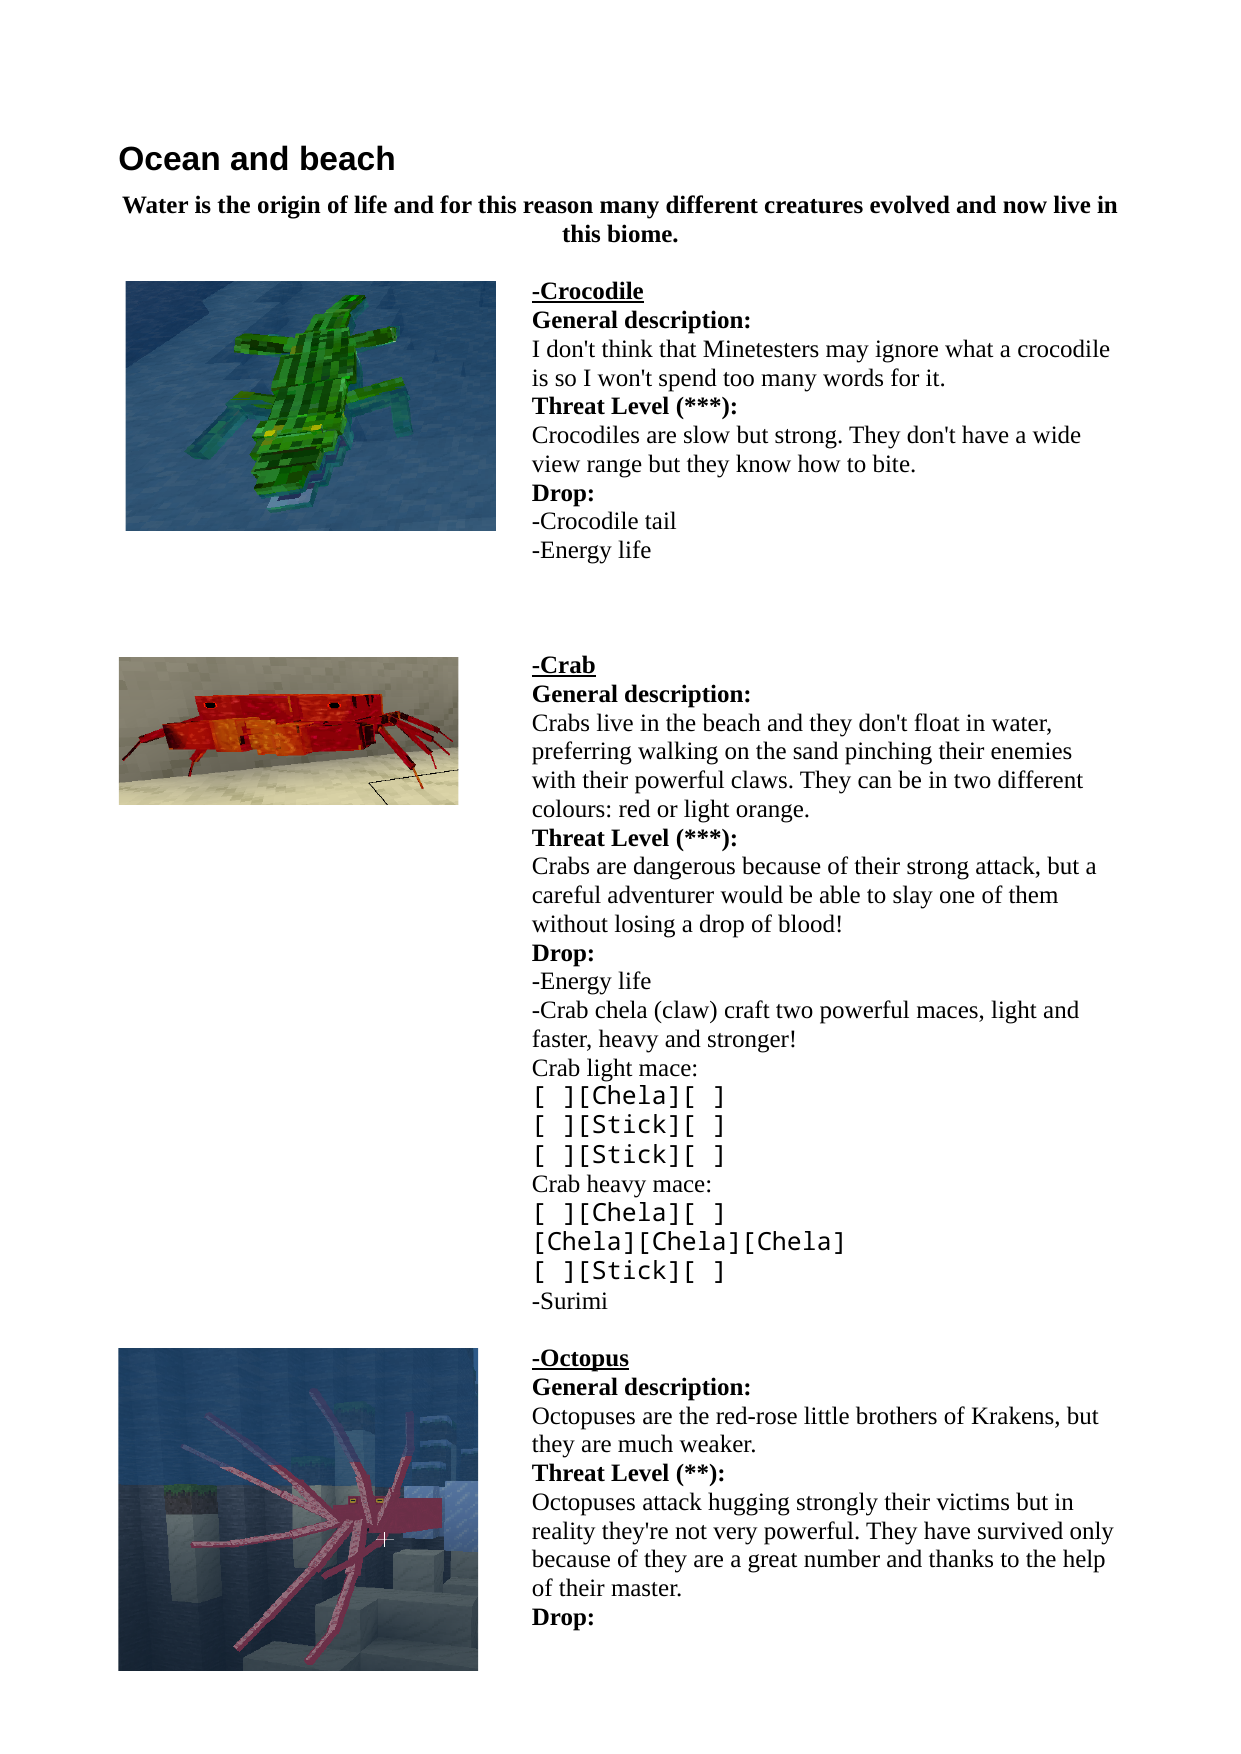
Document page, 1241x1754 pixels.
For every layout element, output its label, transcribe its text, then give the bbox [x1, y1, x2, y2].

picture [118, 1348, 479, 1671]
text [ ][Stick][ ] [532, 1256, 1122, 1286]
picture [118, 657, 459, 805]
text General description: [532, 1372, 1122, 1401]
text Octopuses attack hugging strongly their victims but in reality they're not very powerful. They have survived only because of they are a great number and thanks to the help of their master. [532, 1487, 1122, 1602]
text -Crab chela (claw) craft two powerful maces, light and faster, heavy and stronger! [532, 995, 1122, 1053]
text Crabs live in the beach and they don't float in water, preferring walking on the sand pinching their enemies with their powerful claws. They can be in two different colours: red or light orange. [532, 708, 1122, 823]
text General description: [532, 305, 1122, 334]
text [ ][Stick][ ] [532, 1140, 1122, 1169]
text I don't think that Minetesters may ignore what a crocodile is so I won't spend too many words for it. [532, 334, 1122, 391]
text -Surimi [532, 1286, 1122, 1314]
text Water is the origin of life and for this reason many different creatures evolved and now live in this biome. [118, 190, 1122, 248]
text Threat Level (***): [532, 823, 1122, 851]
text -Octopus [532, 1343, 1122, 1372]
text -Crab [532, 650, 1122, 679]
text Drop: [532, 478, 1122, 506]
text [ ][Chela][ ] [532, 1198, 1122, 1227]
text Crab heavy mace: [532, 1169, 1122, 1198]
text -Crocodile tail [532, 506, 1122, 535]
text [Chela][Chela][Chela] [532, 1227, 1122, 1256]
picture [125, 281, 496, 531]
text Drop: [532, 938, 1122, 966]
text -Crocodile [532, 276, 1122, 305]
text [ ][Chela][ ] [532, 1081, 1122, 1111]
text Drop: [532, 1602, 1122, 1631]
text Crab light mace: [532, 1053, 1122, 1081]
text -Energy life [532, 966, 1122, 995]
text Crabs are dangerous because of their strong attack, but a careful adventurer would be able to slay one of them without losing a drop of blood! [532, 851, 1122, 938]
text -Energy life [532, 535, 1122, 564]
text General description: [532, 679, 1122, 708]
text Octopuses are the red-rose little brothers of Krakens, but they are much weaker. [532, 1401, 1122, 1458]
text [ ][Stick][ ] [532, 1111, 1122, 1140]
text Crocodiles are slow but strong. They don't have a wide view range but they know how to bite. [532, 420, 1122, 478]
text Threat Level (**): [532, 1458, 1122, 1487]
subtitle Ocean and beach [118, 139, 1122, 178]
text Threat Level (***): [532, 391, 1122, 420]
